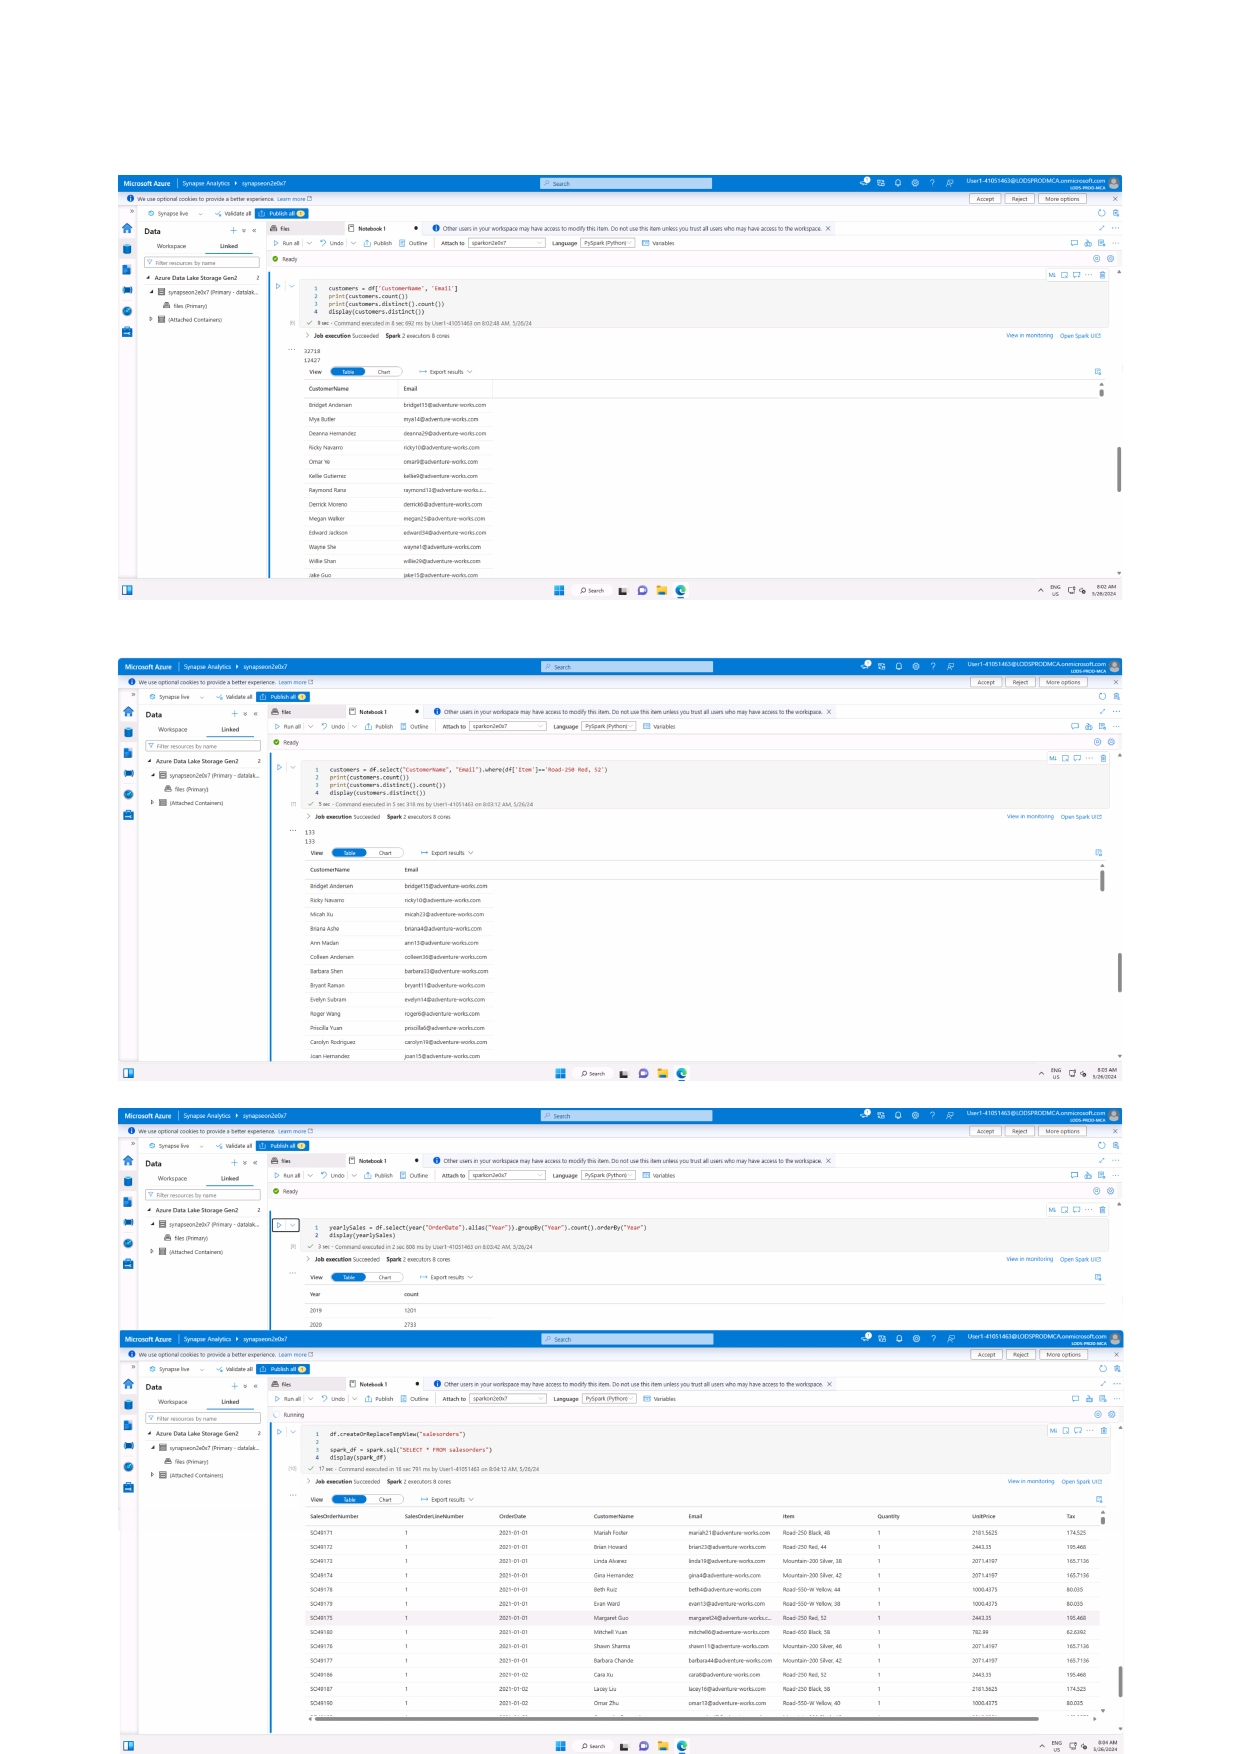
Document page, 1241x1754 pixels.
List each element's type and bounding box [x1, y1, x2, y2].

picture [118, 175, 1123, 600]
picture [118, 1108, 1124, 1754]
picture [118, 657, 1123, 1081]
